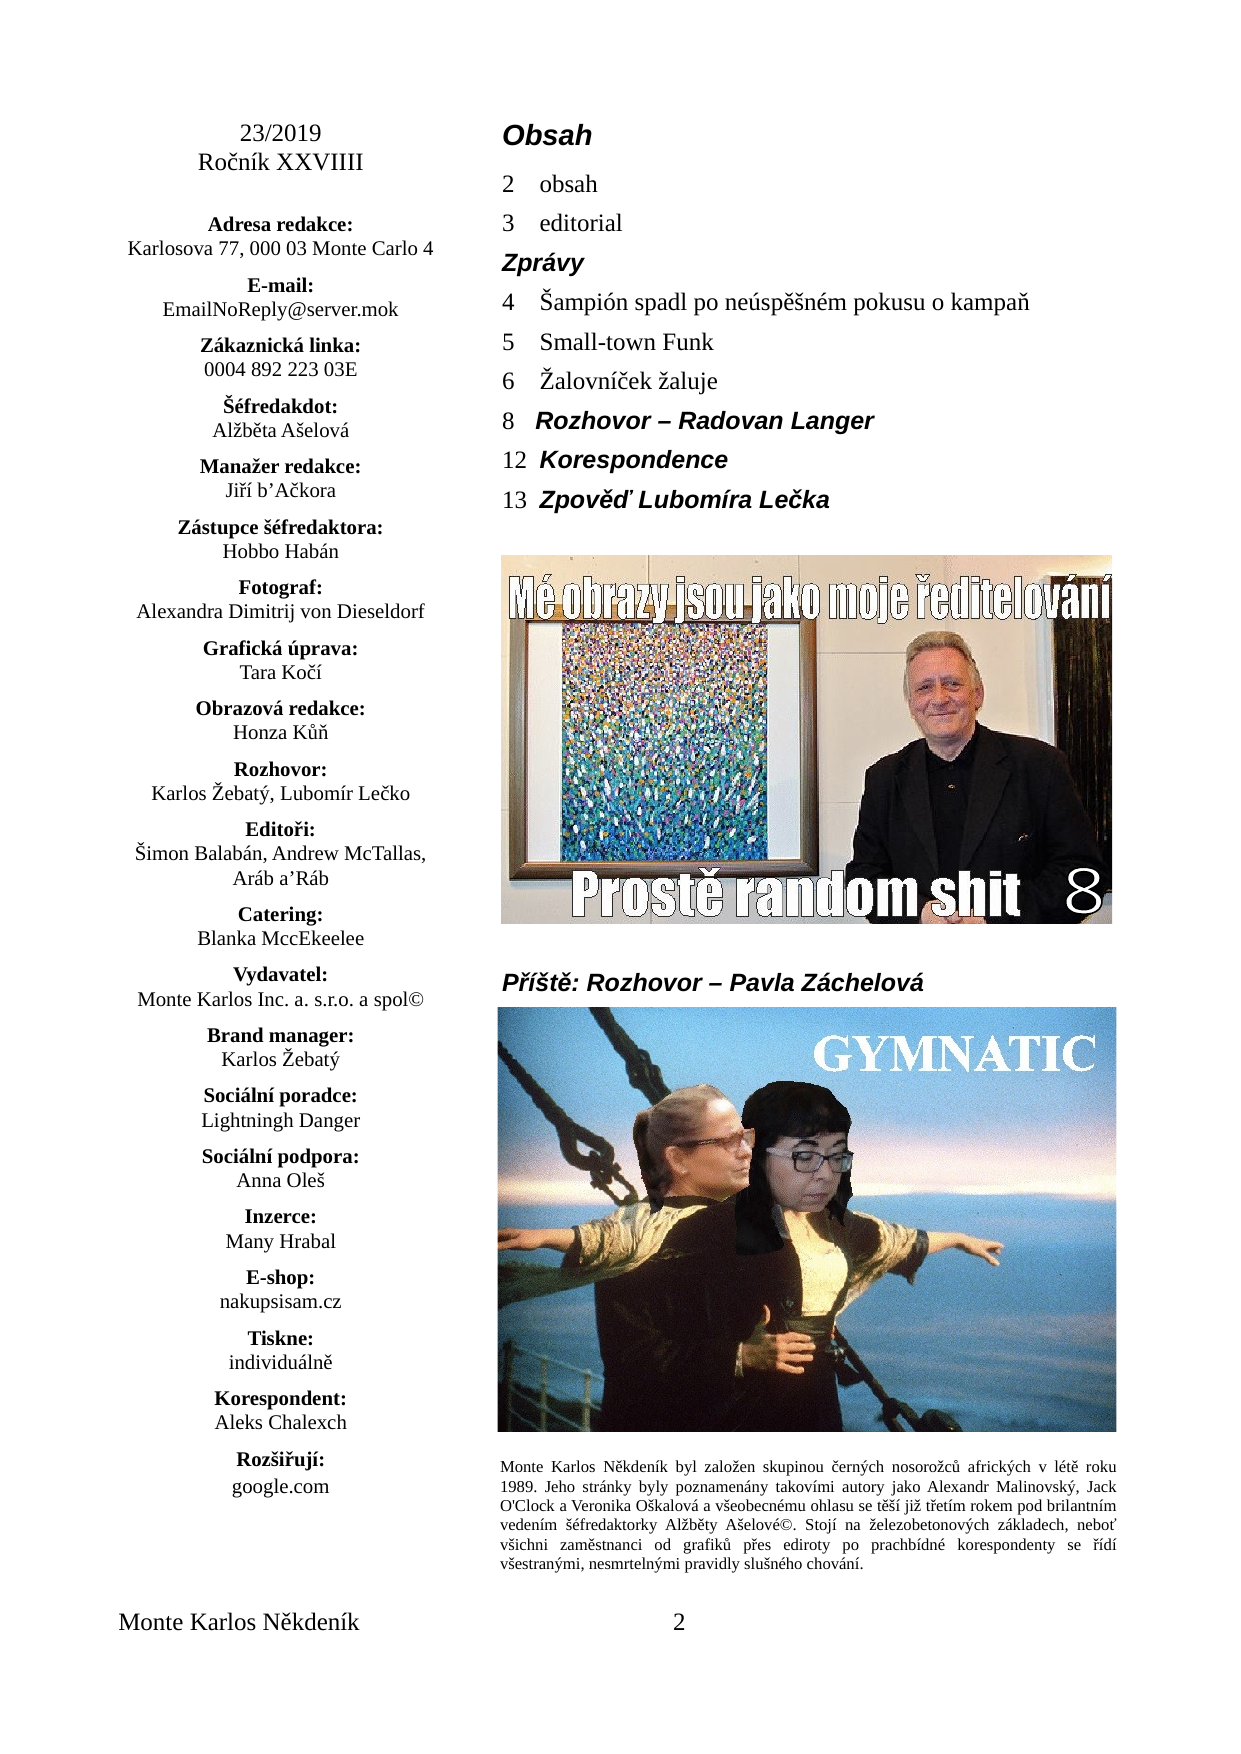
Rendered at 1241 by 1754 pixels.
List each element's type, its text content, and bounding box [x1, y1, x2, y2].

text Editoři: Šimon Balabán, Andrew McTallas, Aráb a’Ráb [118, 817, 443, 889]
subtitle 4 Šampión spadl po neúspěšném pokusu o kampaň [502, 287, 1122, 316]
text 23/2019 Ročník XXVIIII [118, 118, 443, 200]
text E-shop: nakupsisam.cz [118, 1265, 443, 1313]
text Rozhovor: Karlos Žebatý, Lubomír Lečko [118, 757, 443, 805]
subtitle 12 Korespondence [502, 446, 1122, 474]
text Šéfredakdot: Alžběta Ašelová [118, 394, 443, 442]
subtitle 3 editorial [502, 208, 1122, 237]
text Tiskne: individuálně [118, 1326, 443, 1374]
text Sociální poradce: Lightningh Danger [118, 1083, 443, 1132]
text Zástupce šéfredaktora: Hobbo Habán [118, 515, 443, 563]
subtitle Rozšiřují: google.com [118, 1447, 443, 1498]
text Manažer redakce: Jiří b’Ačkora [118, 454, 443, 502]
subtitle 6 Žalovníček žaluje [502, 366, 1122, 395]
subtitle 2 obsah [502, 169, 1122, 198]
text E-mail: EmailNoReply@server.mok [118, 273, 443, 321]
subtitle 13 Zpověď Lubomíra Lečka [502, 485, 1122, 514]
text Catering: Blanka MccEkeelee [118, 902, 443, 950]
subtitle Obsah [502, 118, 1122, 152]
picture [501, 555, 1113, 924]
text Vydavatel: Monte Karlos Inc. a. s.r.o. a spol© [118, 962, 443, 1011]
text Obrazová redakce: Honza Kůň [118, 696, 443, 744]
text Korespondent: Aleks Chalexch [118, 1386, 443, 1434]
text Inzerce: Many Hrabal [118, 1204, 443, 1253]
text Fotograf: Alexandra Dimitrij von Dieseldorf [118, 575, 443, 623]
text Brand manager: Karlos Žebatý [118, 1023, 443, 1071]
text Adresa redakce: Karlosova 77, 000 03 Monte Carlo 4 [118, 212, 443, 260]
picture [497, 1007, 1117, 1432]
subtitle Příště: Rozhovor – Pavla Záchelová [502, 968, 1122, 997]
subtitle 8 Rozhovor – Radovan Langer [502, 406, 1122, 435]
text Sociální podpora: Anna Oleš [118, 1144, 443, 1192]
subtitle 5 Small-town Funk [502, 327, 1122, 356]
text Zákaznická linka: 0004 892 223 03E [118, 333, 443, 381]
text Grafická úprava: Tara Kočí [118, 636, 443, 684]
subtitle Zprávy [502, 248, 1122, 277]
